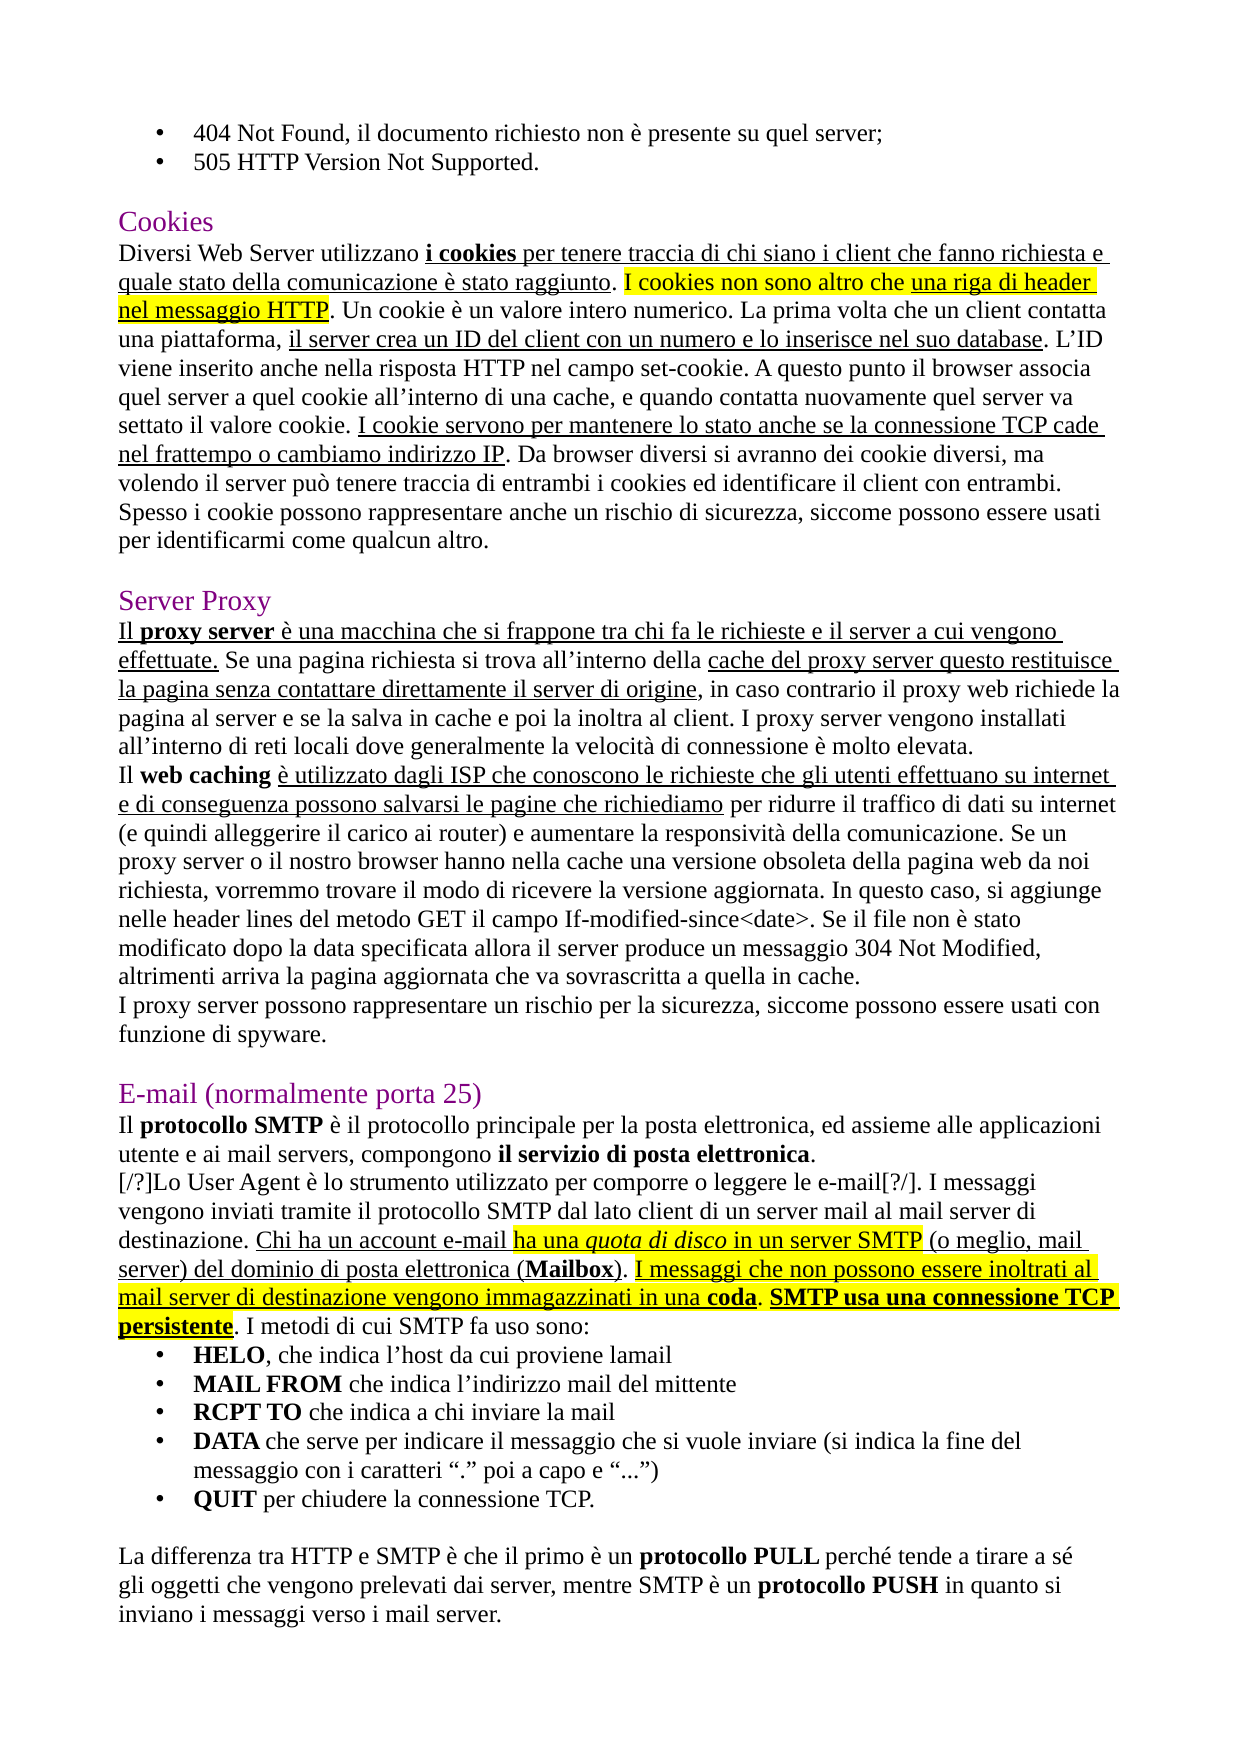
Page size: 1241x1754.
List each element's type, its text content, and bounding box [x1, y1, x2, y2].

text gli oggetti che vengono prelevati dai server, mentre SMTP è un protocollo PUSH in quanto si inviano i messaggi verso i mail server. [118, 1570, 1122, 1627]
list HELO, che indica l’host da cui proviene lamail [156, 1340, 1122, 1369]
text La differenza tra HTTP e SMTP è che il primo è un protocollo PULL perché tende a tirare a sé [118, 1541, 1122, 1570]
text [/?]Lo User Agent è lo strumento utilizzato per comporre o leggere le e-mail[?/]. I messaggi vengono inviati tramite il protocollo SMTP dal lato client di un server mail al mail server di destinazione. Chi ha un account e-mail ha una quota di disco in un server SMTP (o meglio, mail server) del dominio di posta elettronica (Mailbox). I messaggi che non possono essere inoltrati al mail server di destinazione vengono immagazzinati in una coda. SMTP usa una connessione TCP persistente. I metodi di cui SMTP fa uso sono: [118, 1167, 1122, 1340]
text Cookies [118, 204, 1122, 238]
list QUIT per chiudere la connessione TCP. [156, 1484, 1122, 1512]
list DATA che serve per indicare il messaggio che si vuole inviare (si indica la fine del messaggio con i caratteri “.” poi a capo e “...”) [156, 1426, 1122, 1484]
text Il web caching è utilizzato dagli ISP che conoscono le richieste che gli utenti effettuano su internet e di conseguenza possono salvarsi le pagine che richiediamo per ridurre il traffico di dati su internet (e quindi alleggerire il carico ai router) e aumentare la responsività della comunicazione. Se un proxy server o il nostro browser hanno nella cache una versione obsoleta della pagina web da noi richiesta, vorremmo trovare il modo di ricevere la versione aggiornata. In questo caso, si aggiunge nelle header lines del metodo GET il campo If-modified-since<date>. Se il file non è stato modificato dopo la data specificata allora il server produce un messaggio 304 Not Modified, altrimenti arriva la pagina aggiornata che va sovrascritta a quella in cache. [118, 760, 1122, 990]
text I proxy server possono rappresentare un rischio per la sicurezza, siccome possono essere usati con funzione di spyware. [118, 990, 1122, 1048]
list MAIL FROM che indica l’indirizzo mail del mittente [156, 1369, 1122, 1397]
text Il protocollo SMTP è il protocollo principale per la posta elettronica, ed assieme alle applicazioni utente e ai mail servers, compongono il servizio di posta elettronica. [118, 1110, 1122, 1167]
list RCPT TO che indica a chi inviare la mail [156, 1397, 1122, 1426]
text E-mail (normalmente porta 25) [118, 1076, 1122, 1110]
text Il proxy server è una macchina che si frappone tra chi fa le richieste e il server a cui vengono effettuate. Se una pagina richiesta si trova all’interno della cache del proxy server questo restituisce la pagina senza contattare direttamente il server di origine, in caso contrario il proxy web richiede la pagina al server e se la salva in cache e poi la inoltra al client. I proxy server vengono installati all’interno di reti locali dove generalmente la velocità di connessione è molto elevata. [118, 616, 1122, 760]
text Server Proxy [118, 583, 1122, 616]
text Spesso i cookie possono rappresentare anche un rischio di sicurezza, siccome possono essere usati per identificarmi come qualcun altro. [118, 497, 1122, 554]
list 404 Not Found, il documento richiesto non è presente su quel server; [156, 118, 1122, 147]
list 505 HTTP Version Not Supported. [156, 147, 1122, 176]
text Diversi Web Server utilizzano i cookies per tenere traccia di chi siano i client che fanno richiesta e quale stato della comunicazione è stato raggiunto. I cookies non sono altro che una riga di header nel messaggio HTTP. Un cookie è un valore intero numerico. La prima volta che un client contatta una piattaforma, il server crea un ID del client con un numero e lo inserisce nel suo database. L’ID viene inserito anche nella risposta HTTP nel campo set-cookie. A questo punto il browser associa quel server a quel cookie all’interno di una cache, e quando contatta nuovamente quel server va settato il valore cookie. I cookie servono per mantenere lo stato anche se la connessione TCP cade nel frattempo o cambiamo indirizzo IP. Da browser diversi si avranno dei cookie diversi, ma volendo il server può tenere traccia di entrambi i cookies ed identificare il client con entrambi. [118, 238, 1122, 497]
